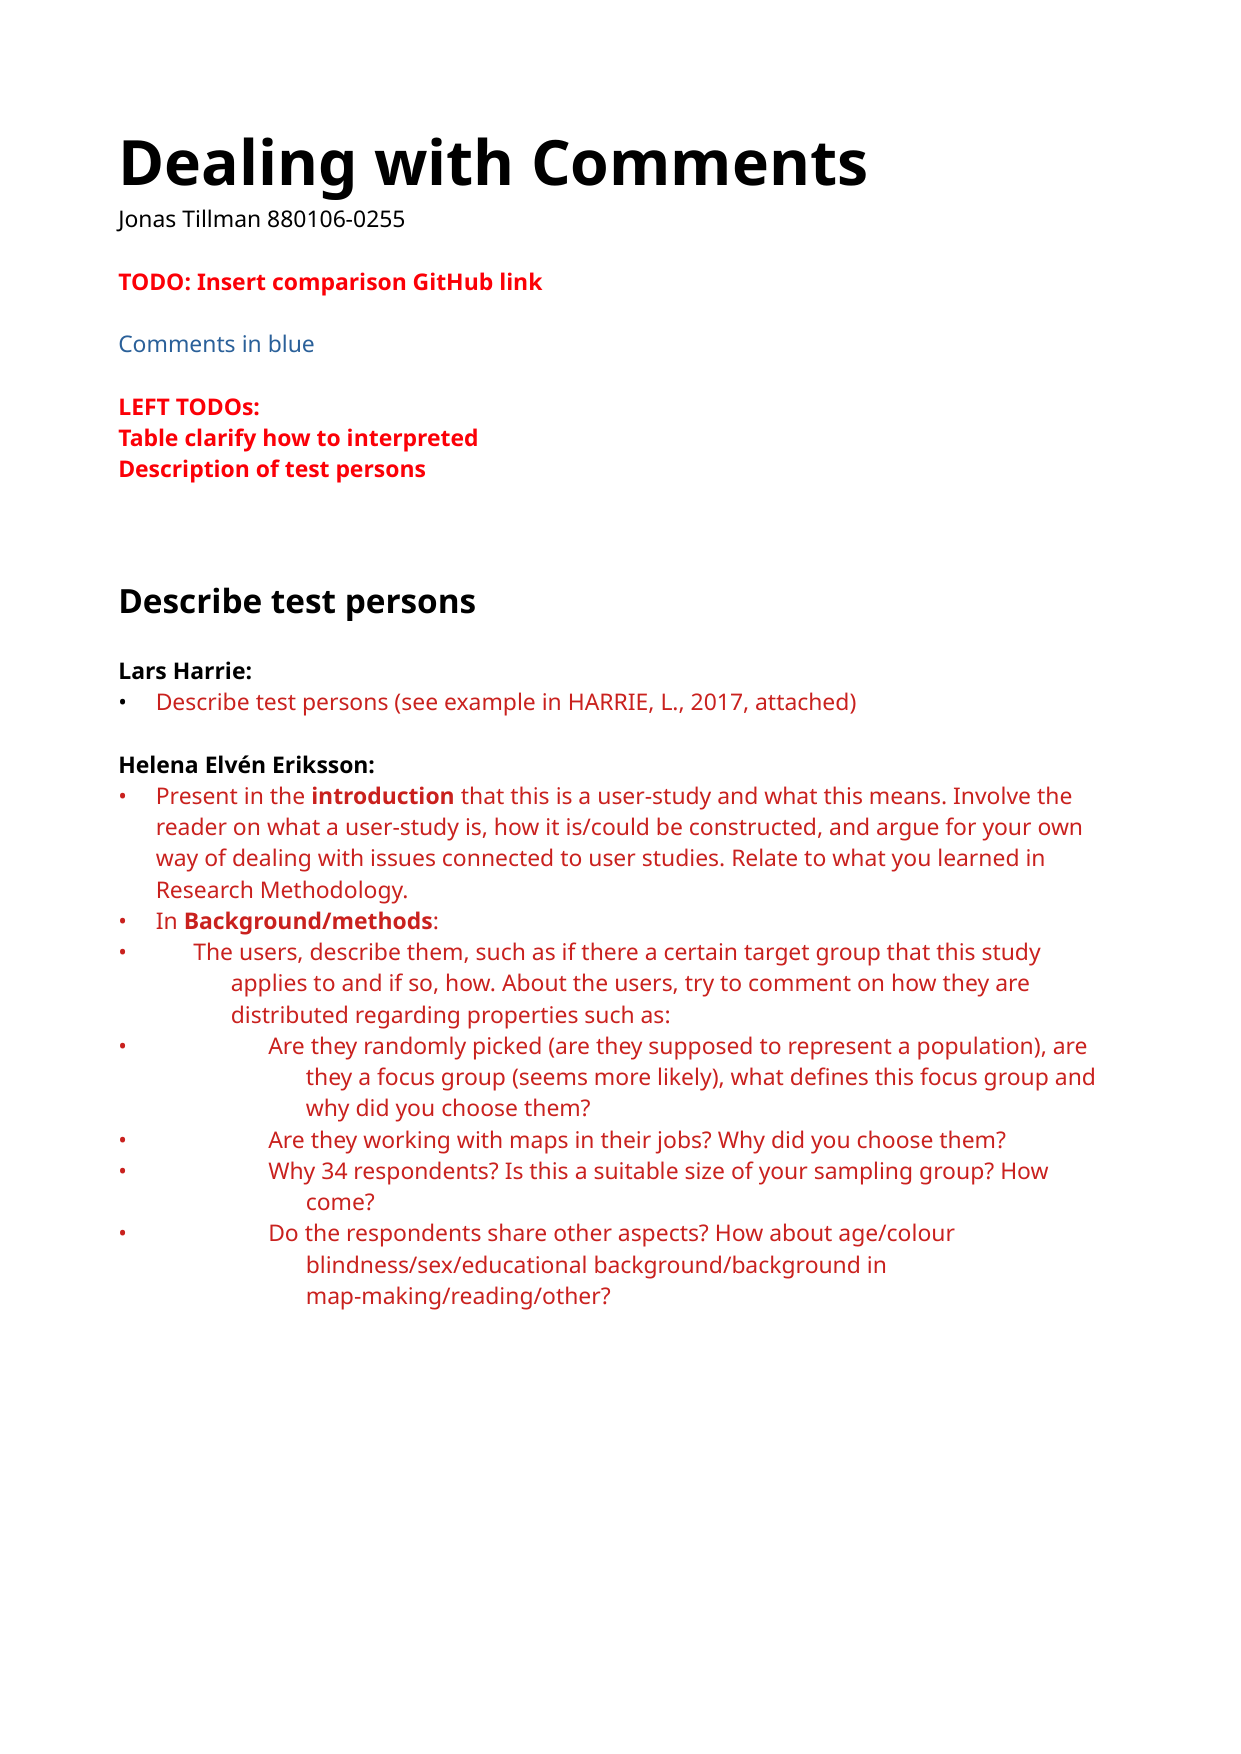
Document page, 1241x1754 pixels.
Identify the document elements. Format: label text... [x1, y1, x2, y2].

text Helena Elvén Eriksson: [118, 749, 1122, 780]
text Jonas Tillman 880106-0255 [118, 203, 1122, 234]
text Comments in blue [118, 328, 1122, 359]
text Lars Harrie: [118, 655, 1122, 686]
list Do the respondents share other aspects? How about age/colour blindness/sex/educational background/background in map-making/reading/other? [118, 1217, 1122, 1311]
text Table clarify how to interpreted [118, 422, 1122, 453]
list In Background/methods: [118, 905, 1122, 936]
list Describe test persons (see example in HARRIE, L., 2017, attached) [118, 686, 1122, 717]
text Dealing with Comments [118, 118, 1122, 203]
list Are they working with maps in their jobs? Why did you choose them? [118, 1124, 1122, 1155]
text LEFT TODOs: [118, 391, 1122, 422]
list Why 34 respondents? Is this a suitable size of your sampling group? How come? [118, 1155, 1122, 1217]
list The users, describe them, such as if there a certain target group that this study applies to and if so, how. About the users, try to comment on how they are distributed regarding properties such as: [118, 936, 1122, 1030]
list Are they randomly picked (are they supposed to represent a population), are they a focus group (seems more likely), what defines this focus group and why did you choose them? [118, 1030, 1122, 1124]
text Describe test persons [118, 578, 1122, 624]
text TODO: Insert comparison GitHub link [118, 266, 1122, 297]
list Present in the introduction that this is a user-study and what this means. Involve the reader on what a user-study is, how it is/could be constructed, and argue for your own way of dealing with issues connected to user studies. Relate to what you learned in Research Methodology. [118, 780, 1122, 905]
text Description of test persons [118, 453, 1122, 484]
